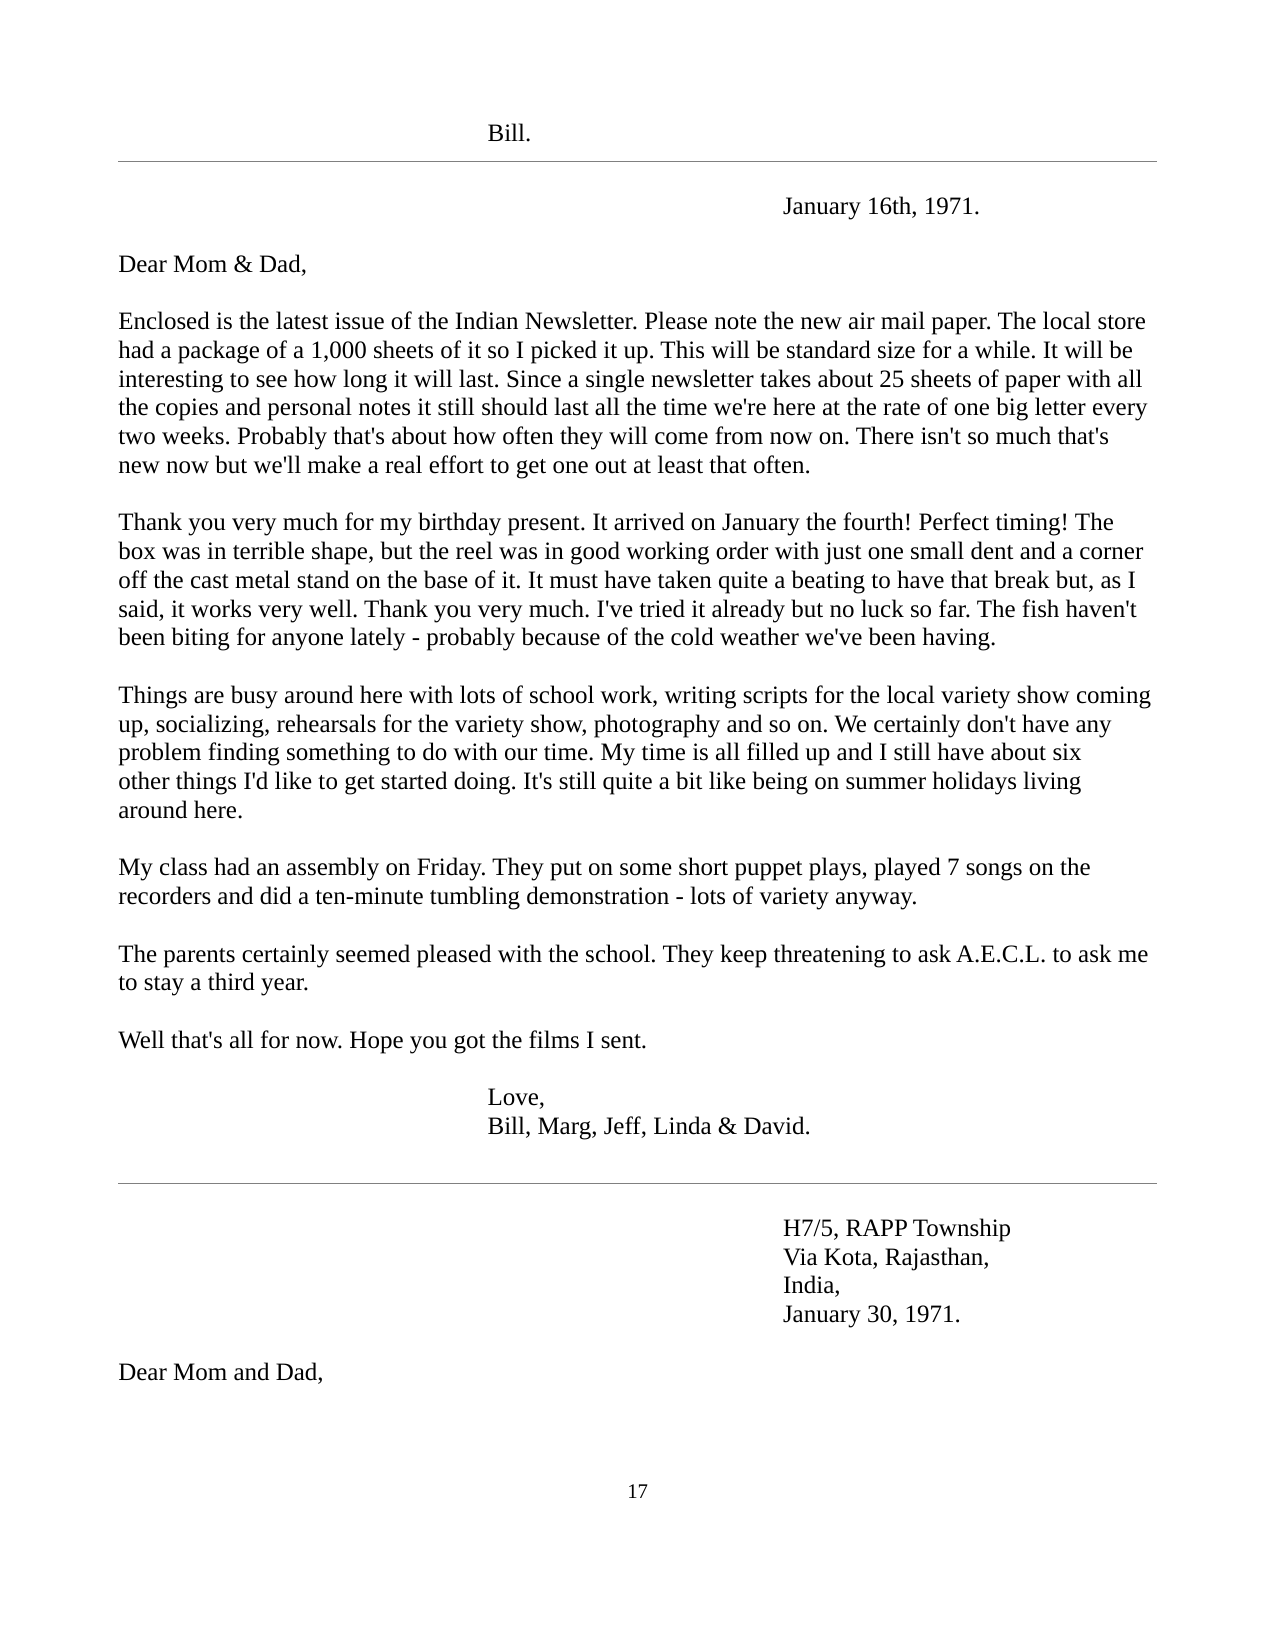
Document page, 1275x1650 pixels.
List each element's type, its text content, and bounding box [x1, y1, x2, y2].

text H7/5, RAPP Township [118, 1213, 1157, 1242]
text Enclosed is the latest issue of the Indian Newsletter. Please note the new air mail paper. The local store had a package of a 1,000 sheets of it so I picked it up. This will be standard size for a while. It will be interesting to see how long it will last. Since a single newsletter takes about 25 sheets of paper with all the copies and personal notes it still should last all the time we're here at the rate of one big letter every two weeks. Probably that's about how often they will come from now on. There isn't so much that's [118, 306, 1157, 450]
text new now but we'll make a real effort to get one out at least that often. [118, 450, 1157, 479]
text My class had an assembly on Friday. They put on some short puppet plays, played 7 songs on the recorders and did a ten-minute tumbling demonstration - lots of variety anyway. [118, 852, 1157, 910]
text Things are busy around here with lots of school work, writing scripts for the local variety show coming up, socializing, rehearsals for the variety show, photography and so on. We certainly don't have any problem finding something to do with our time. My time is all filled up and I still have about six [118, 680, 1157, 766]
text Via Kota, Rajasthan, [118, 1242, 1157, 1270]
text other things I'd like to get started doing. It's still quite a bit like being on summer holidays living around here. [118, 766, 1157, 824]
text Well that's all for now. Hope you got the films I sent. [118, 1025, 1157, 1054]
text Bill. [118, 118, 1157, 147]
text Dear Mom & Dad, [118, 249, 1157, 277]
text Dear Mom and Dad, [118, 1357, 1157, 1385]
text Bill, Marg, Jeff, Linda & David. [118, 1111, 1157, 1140]
text The parents certainly seemed pleased with the school. They keep threatening to ask A.E.C.L. to ask me to stay a third year. [118, 939, 1157, 996]
text January 30, 1971. [118, 1299, 1157, 1328]
text Thank you very much for my birthday present. It arrived on January the fourth! Perfect timing! The box was in terrible shape, but the reel was in good working order with just one small dent and a corner off the cast metal stand on the base of it. It must have taken quite a beating to have that break but, as I [118, 507, 1157, 594]
text January 16th, 1971. [118, 191, 1157, 220]
text Love, [118, 1082, 1157, 1111]
text India, [118, 1270, 1157, 1299]
text said, it works very well. Thank you very much. I've tried it already but no luck so far. The fish haven't been biting for anyone lately - probably because of the cold weather we've been having. [118, 594, 1157, 651]
